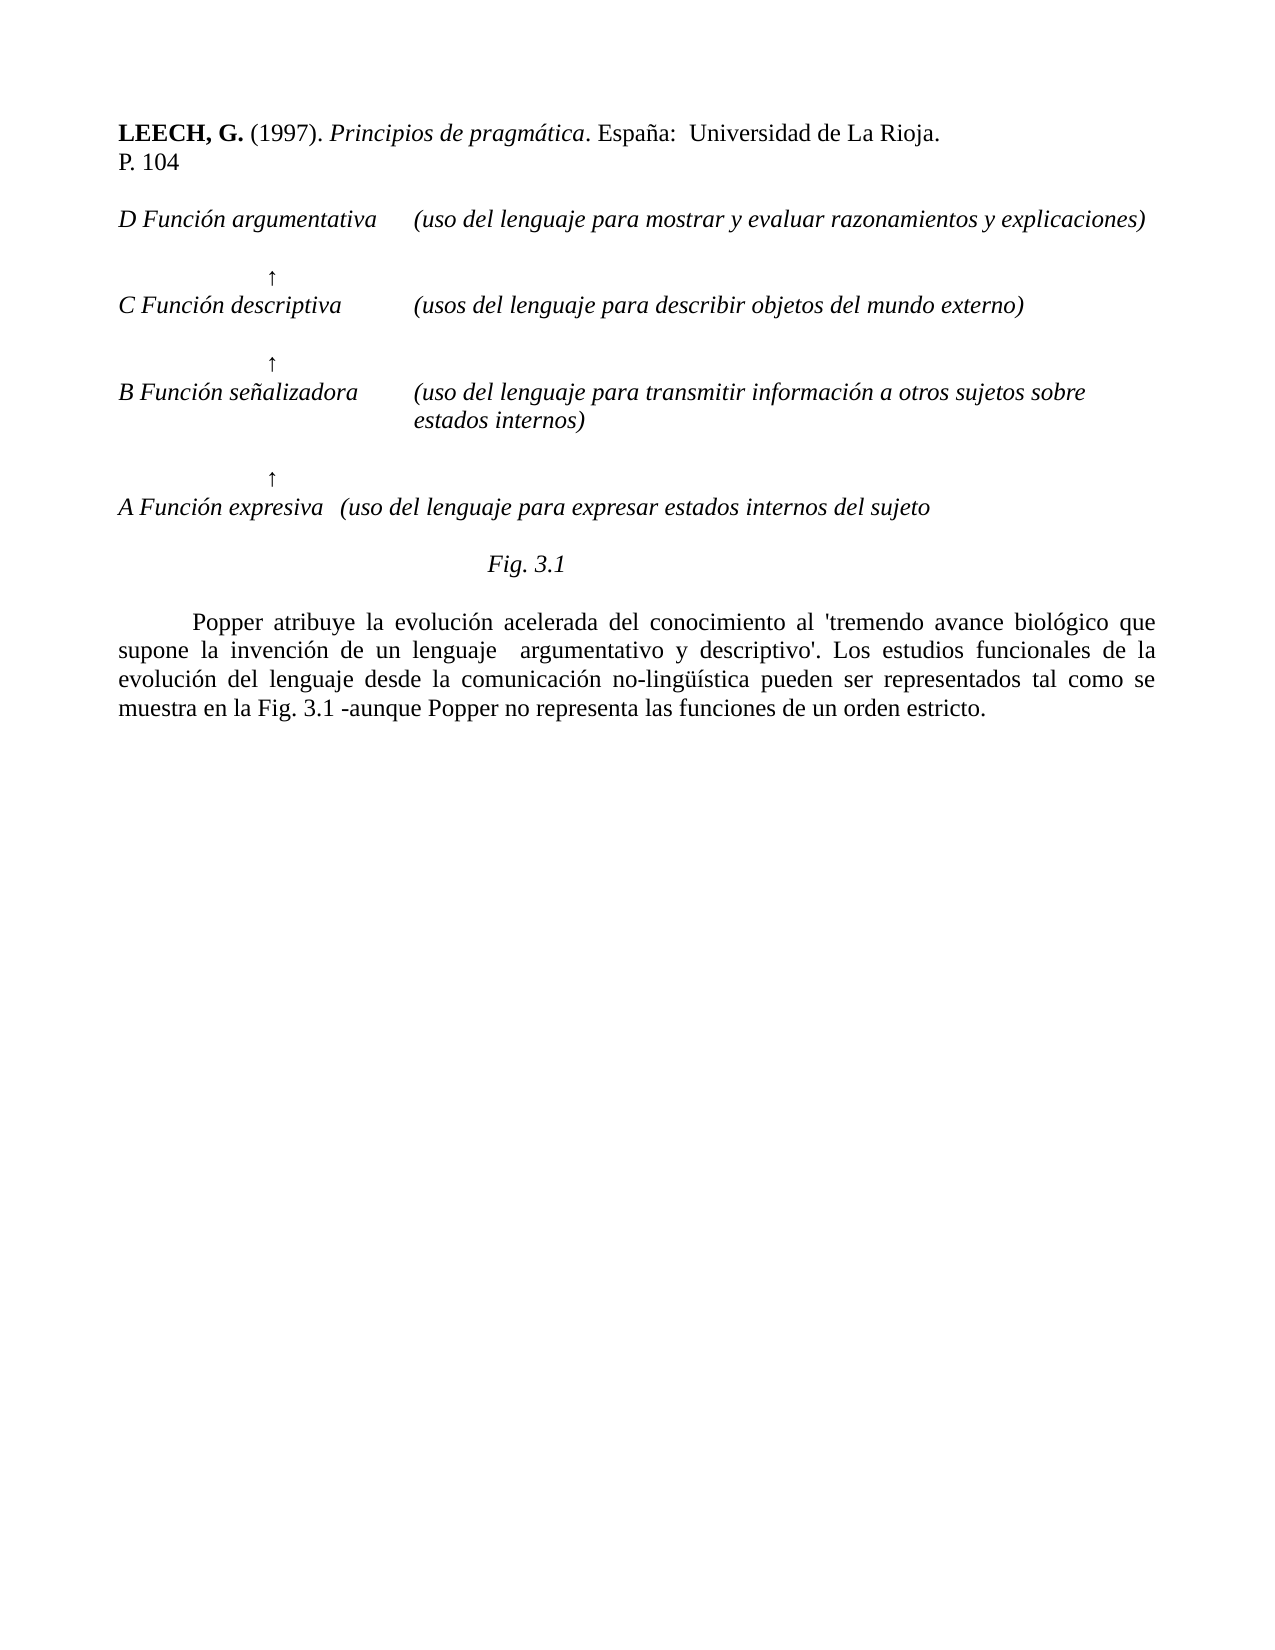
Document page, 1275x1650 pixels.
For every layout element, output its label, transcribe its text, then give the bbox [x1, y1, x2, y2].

text ↑ [118, 463, 1157, 492]
text Popper atribuye la evolución acelerada del conocimiento al 'tremendo avance biológico que supone la invención de un lenguaje argumentativo y descriptivo'. Los estudios funcionales de la evolución del lenguaje desde la comunicación no-lingüística pueden ser representados tal como se muestra en la Fig. 3.1 -aunque Popper no representa las funciones de un orden estricto. [118, 607, 1157, 722]
text A Función expresiva (uso del lenguaje para expresar estados internos del sujeto [118, 492, 1157, 521]
text B Función señalizadora (uso del lenguaje para transmitir información a otros sujetos sobre estados internos) [118, 377, 1157, 434]
text LEECH, G. (1997). Principios de pragmática. España: Universidad de La Rioja. [118, 118, 1157, 147]
text D Función argumentativa (uso del lenguaje para mostrar y evaluar razonamientos y explicaciones) [118, 204, 1157, 233]
text P. 104 [118, 147, 1157, 176]
text Fig. 3.1 [118, 549, 1157, 578]
text ↑ [118, 348, 1157, 377]
text ↑ [118, 262, 1157, 291]
text C Función descriptiva (usos del lenguaje para describir objetos del mundo externo) [118, 291, 1157, 319]
